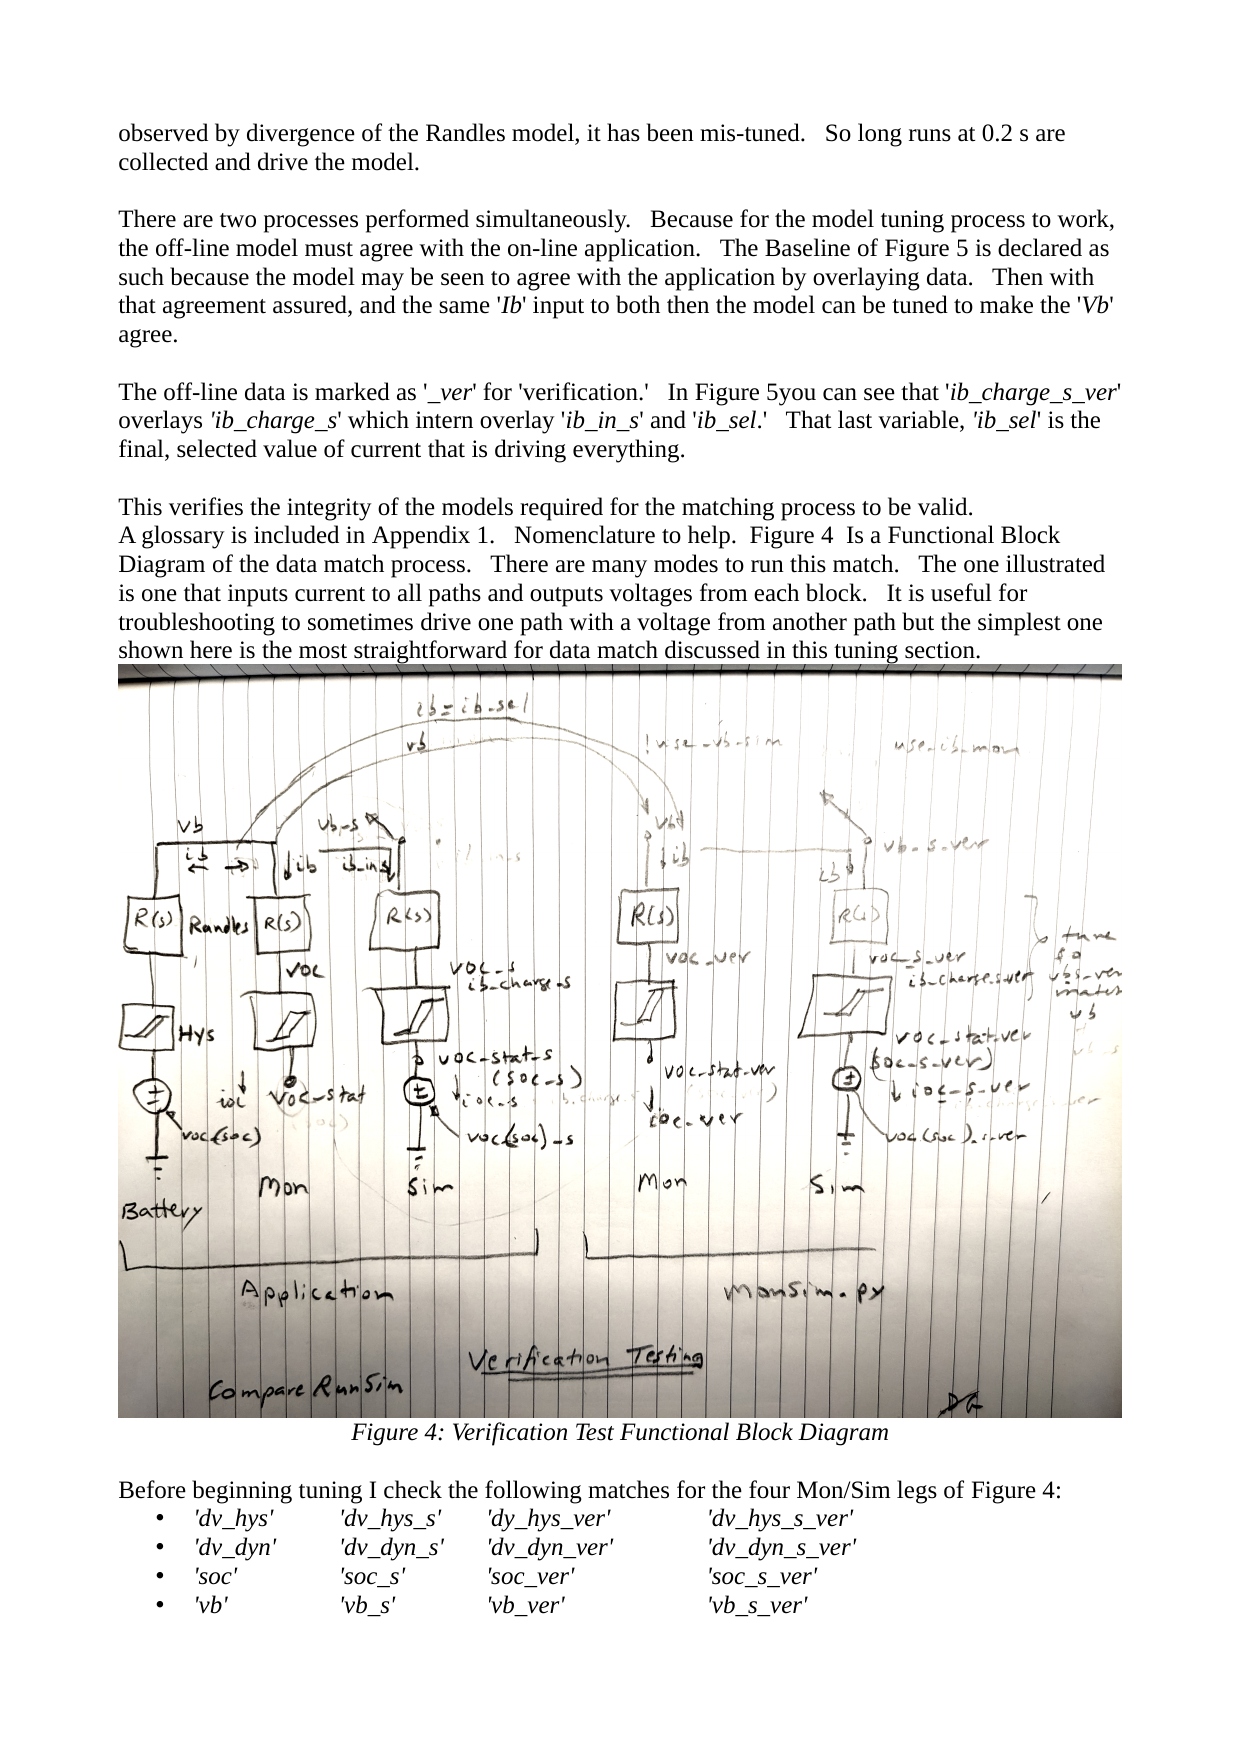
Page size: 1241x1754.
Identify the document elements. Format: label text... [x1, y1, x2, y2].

picture [118, 664, 1122, 1418]
text There are two processes performed simultaneously. Because for the model tuning process to work, the off-line model must agree with the on-line application. The Baseline of Figure 5 is declared as such because the model may be seen to agree with the application by overlaying data. Then with that agreement assured, and the same 'Ib' input to both then the model can be tuned to make the 'Vb' agree. [118, 204, 1122, 348]
text A glossary is included in Appendix 1. Nomenclature to help. Figure 4 Is a Functional Block Diagram of the data match process. There are many modes to run this match. The one illustrated is one that inputs current to all paths and outputs voltages from each block. It is useful for troubleshooting to sometimes drive one path with a voltage from another path but the simplest one shown here is the most straightforward for data match discussed in this tuning section. [118, 521, 1122, 664]
text Before beginning tuning I check the following matches for the four Mon/Sim legs of Figure 4: [118, 1475, 1122, 1503]
text Figure 4: Verification Test Functional Block Diagram [118, 1418, 1122, 1446]
text observed by divergence of the Randles model, it has been mis-tuned. So long runs at 0.2 s are collected and drive the model. [118, 118, 1122, 176]
list 'dv_dyn' 'dv_dyn_s' 'dv_dyn_ver' 'dv_dyn_s_ver' [156, 1532, 1122, 1561]
text The off-line data is marked as '_ver' for 'verification.' In Figure 5you can see that 'ib_charge_s_ver' overlays 'ib_charge_s' which intern overlay 'ib_in_s' and 'ib_sel.' That last variable, 'ib_sel' is the final, selected value of current that is driving everything. [118, 377, 1122, 463]
list 'soc' 'soc_s' 'soc_ver' 'soc_s_ver' [156, 1561, 1122, 1590]
list 'vb' 'vb_s' 'vb_ver' 'vb_s_ver' [156, 1590, 1122, 1618]
list 'dv_hys' 'dv_hys_s' 'dy_hys_ver' 'dv_hys_s_ver' [156, 1503, 1122, 1532]
text This verifies the integrity of the models required for the matching process to be valid. [118, 492, 1122, 521]
